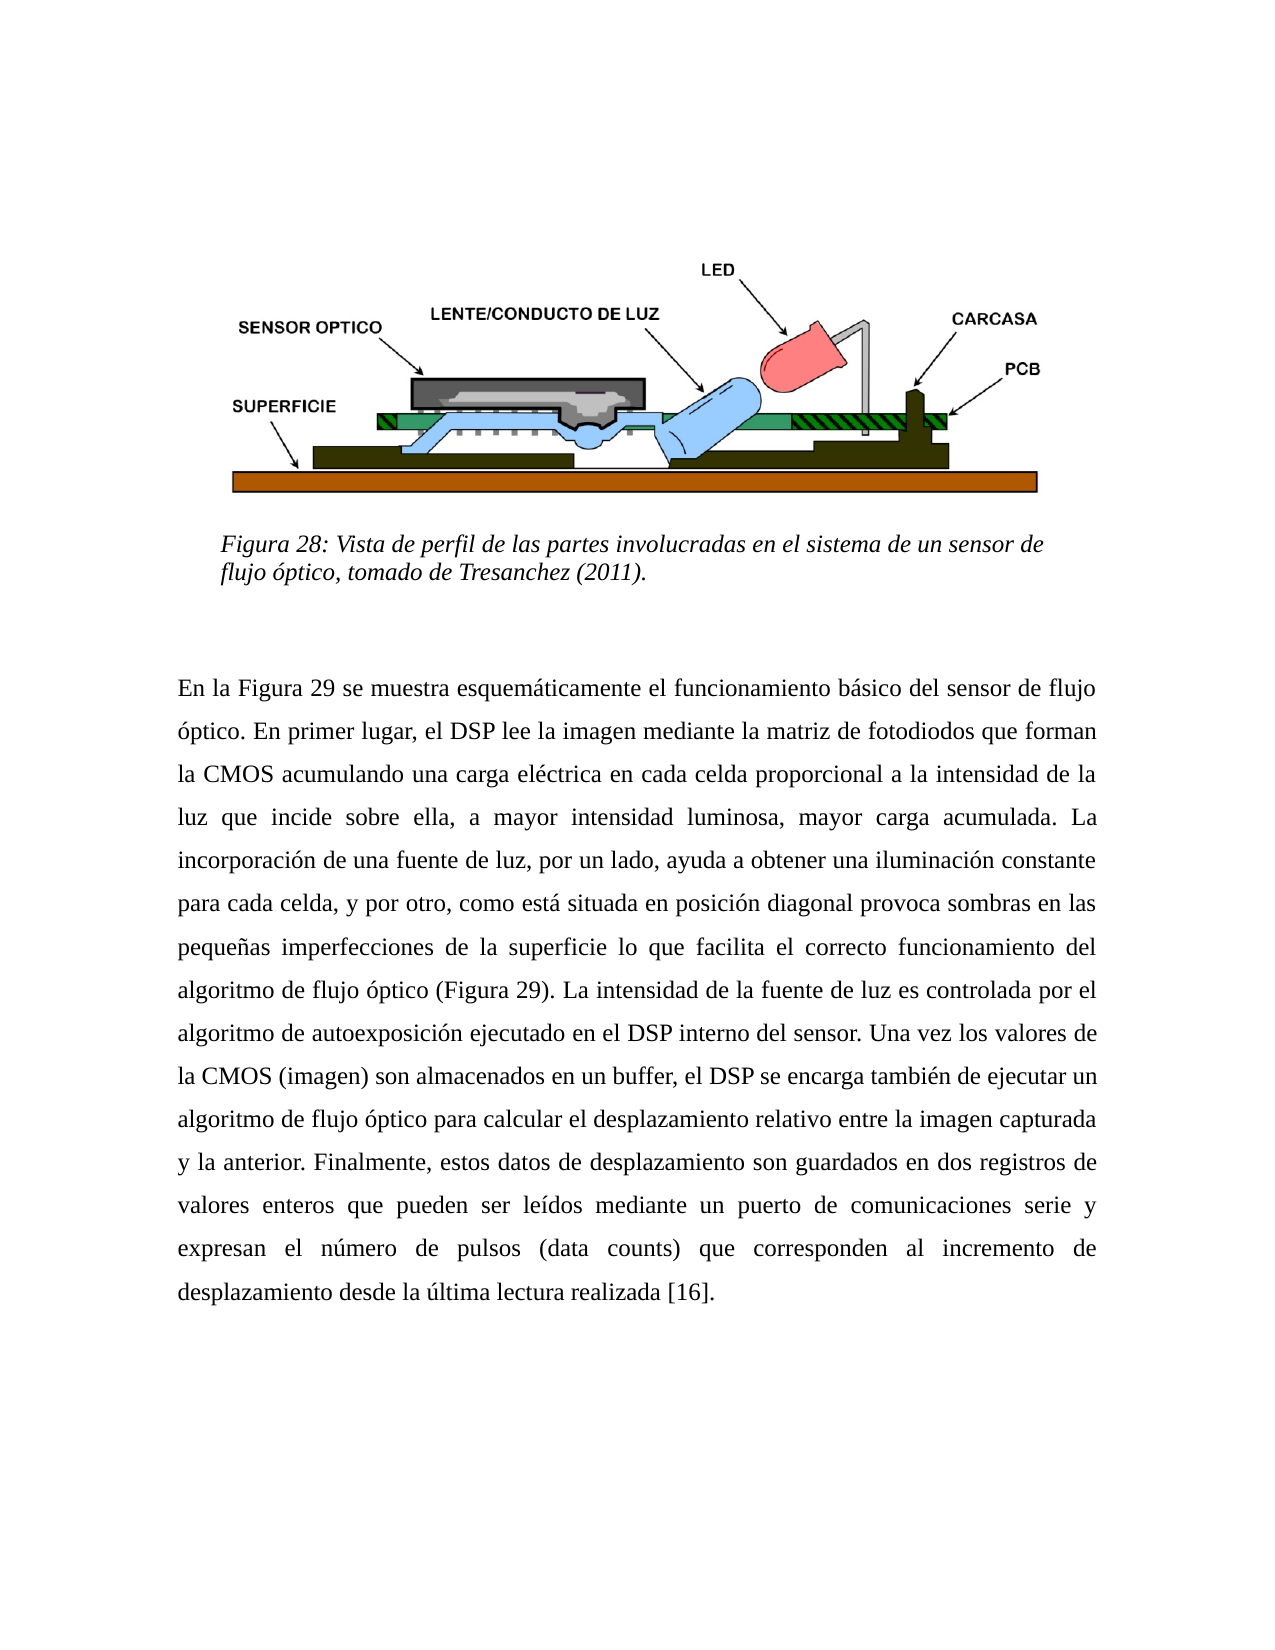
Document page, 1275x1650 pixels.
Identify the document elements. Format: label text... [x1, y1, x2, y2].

picture [220, 247, 1055, 524]
text Figura 28: Vista de perfil de las partes involucradas en el sistema de un sensor de flujo óptico, tomado de Tresanchez (2011). [220, 524, 1055, 586]
text En la Figura 29 se muestra esquemáticamente el funcionamiento básico del sensor de flujo óptico. En primer lugar, el DSP lee la imagen mediante la matriz de fotodiodos que forman la CMOS acumulando una carga eléctrica en cada celda proporcional a la intensidad de la luz que incide sobre ella, a mayor intensidad luminosa, mayor carga acumulada. La incorporación de una fuente de luz, por un lado, ayuda a obtener una iluminación constante para cada celda, y por otro, como está situada en posición diagonal provoca sombras en las pequeñas imperfecciones de la superficie lo que facilita el correcto funcionamiento del algoritmo de flujo óptico (Figura 29). La intensidad de la fuente de luz es controlada por el algoritmo de autoexposición ejecutado en el DSP interno del sensor. Una vez los valores de la CMOS (imagen) son almacenados en un buffer, el DSP se encarga también de ejecutar un algoritmo de flujo óptico para calcular el desplazamiento relativo entre la imagen capturada y la anterior. Finalmente, estos datos de desplazamiento son guardados en dos registros de valores enteros que pueden ser leídos mediante un puerto de comunicaciones serie y expresan el número de pulsos (data counts) que corresponden al incremento de desplazamiento desde la última lectura realizada [16]. [177, 673, 1098, 1305]
